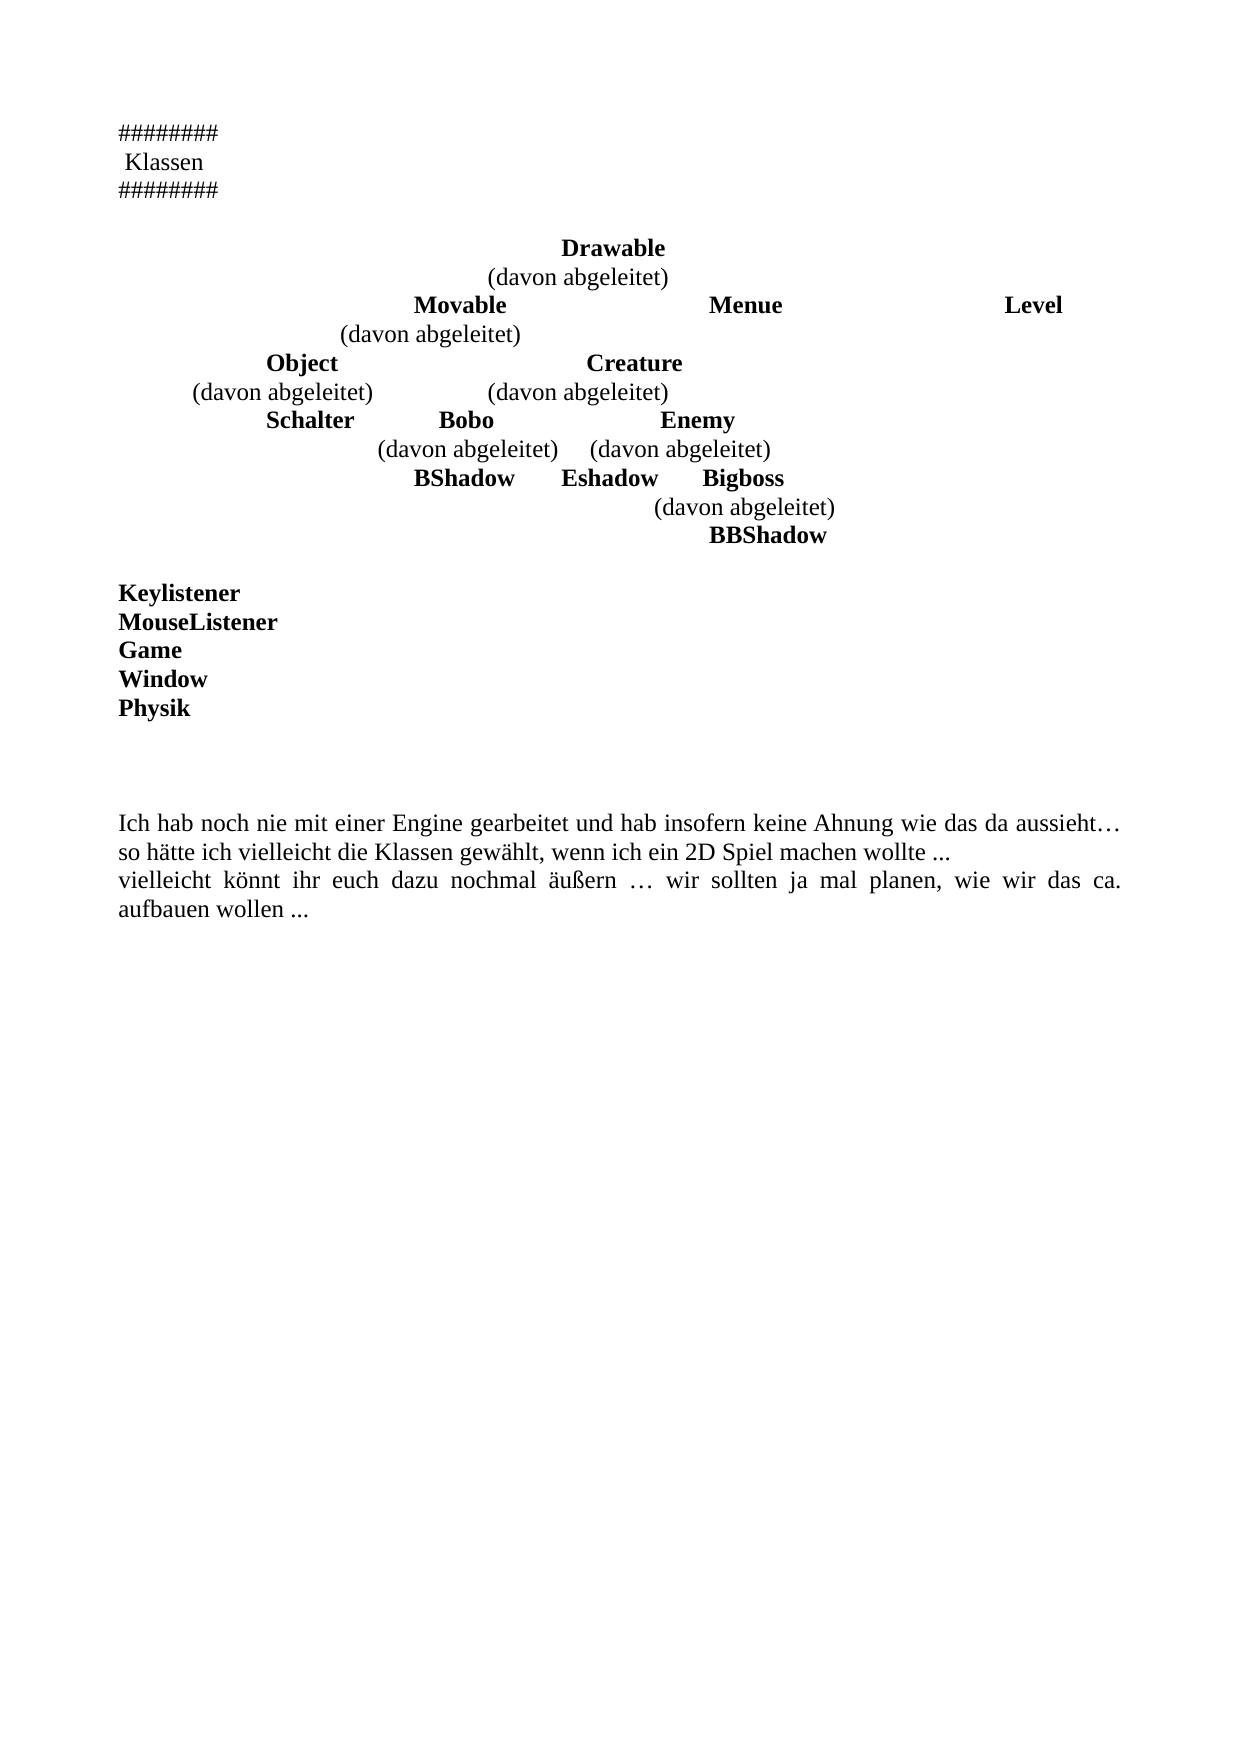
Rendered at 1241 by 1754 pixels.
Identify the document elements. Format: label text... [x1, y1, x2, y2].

text Drawable [118, 233, 1122, 262]
text ######## [118, 118, 1122, 147]
text ######## [118, 176, 1122, 233]
text Schalter Bobo Enemy [118, 406, 1122, 434]
text Object Creature [118, 348, 1122, 377]
text BShadow Eshadow Bigboss [118, 463, 1122, 492]
text Movable Menue Level [118, 291, 1122, 319]
text (davon abgeleitet) (davon abgeleitet) [118, 434, 1122, 463]
text vielleicht könnt ihr euch dazu nochmal äußern … wir sollten ja mal planen, wie wir das ca. aufbauen wollen ... [118, 866, 1122, 923]
text Window [118, 664, 1122, 693]
text (davon abgeleitet) [118, 319, 1122, 348]
text (davon abgeleitet) (davon abgeleitet) [118, 377, 1122, 406]
text Klassen [118, 147, 1122, 176]
text (davon abgeleitet) [118, 262, 1122, 291]
text BBShadow [118, 521, 1122, 549]
text Ich hab noch nie mit einer Engine gearbeitet und hab insofern keine Ahnung wie das da aussieht… so hätte ich vielleicht die Klassen gewählt, wenn ich ein 2D Spiel machen wollte ... [118, 808, 1122, 866]
text Keylistener [118, 578, 1122, 607]
text Game [118, 636, 1122, 664]
text Physik [118, 693, 1122, 722]
text MouseListener [118, 607, 1122, 636]
text (davon abgeleitet) [118, 492, 1122, 521]
